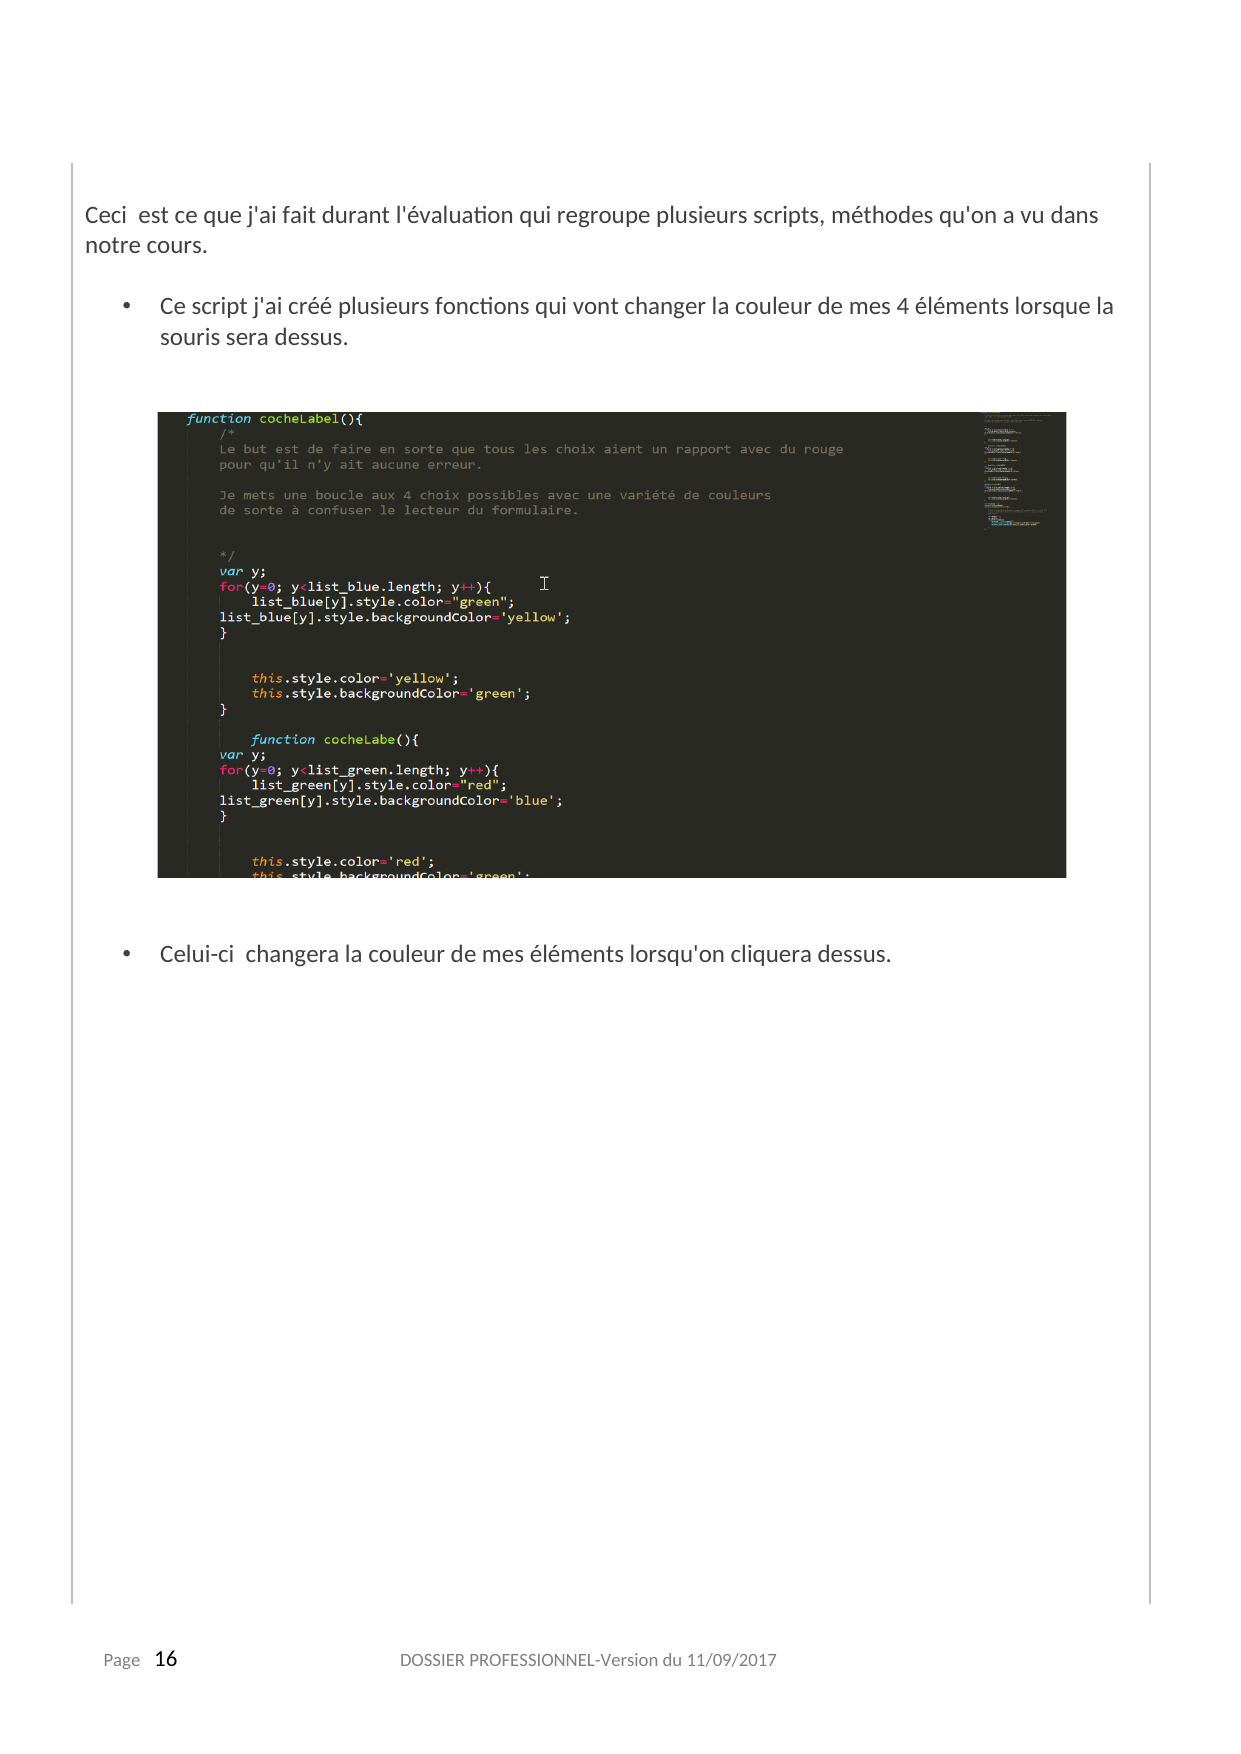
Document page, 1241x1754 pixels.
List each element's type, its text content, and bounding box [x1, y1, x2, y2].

picture [157, 412, 1067, 878]
table_cell Dans ce module nous avons fait différents travaux qui nous montrent comment incorporer du dynamisme dans notre site web en utilisant le langage JavaScript qui nous servira à créer des événements qui apporteront du côté front-end(client) du site un contenu plus abordable et fluide pour l'utilisateur le but de JavaScript est justement de faire ceci. Il nous faut des syntaxes bien strictes pour utiliser Javascript étant donné c'est un langage qui est régi par la norme ECMAScript 6 . Les travaux que nous avons pu découvrir en cours pourront nous servir de bibliothèque plus tard pour un projet ou notre futur en tant que développeur web et les voici : Ce script permet de cibler un élément dans le document qui dans notre cas correspondront à dt qui se montrera lorsque qu'on cliquera sur l'élément dt qui se trouve dans mon code on fait cela grâce à une boucle qui à agira sur tous les dt de notre document, à l'intérieur on y met un EventListener c'est une méthode Javascriptqui permet de gérer un événement selon certains critères comme ici l'event click qui ordonnera à l'élément dt de faire une action lorsqu'on cliquera dessus. En dessous nous avons le script qui nous dit que grâce à la boucle for les éléments après les dt se dévoileront donc les dd grâce à la méthode nextElementSibling. Dans ce second script nous avons une fonction qui va nous permettre de faire une sorte de juste prix que je vais expliquer dès maintenant, la variable prix ici est égale à la méthode Math.random qui renvoie un chiffre aléatoire entre 1 et 200 mais il les renvoie en nombre décimal donc avec cette méthode on utilise la méthode Math.floor qui arrondira le résultat. La fonction quant à elle va émettre des conditions grâce à if et else if qui permettent des instructions de conditions, la fonction dispose de deux arguments prix et prop qui agiront en tant que variable dans notre script nous connaissons déjà celle de prix et prop va permettre d'agir dans le document dans le code et sera la donnée que l'utilisateur entrera pour déterminer le nombre juste donné aléatoirement par la variable prix. Dans notre condition il est dit que si prix est égal à prop grâce à la méthode document.getElementById qui va chercher un élément dans un le document HTML et lui ordonner une action si les conditions sont rempli bien évidemment. Ceci est ce que j'ai fait durant l'évaluation qui regroupe plusieurs scripts, méthodes qu'on a vu dans notre cours. Ce script j'ai créé plusieurs fonctions qui vont changer la couleur de mes 4 éléments lorsque la souris sera dessus. Celui-ci changera la couleur de mes éléments lorsqu'on cliquera dessus. [73, 163, 1149, 877]
table_cell Dans ce module nous avons fait différents travaux qui nous montrent comment incorporer du dynamisme dans notre site web en utilisant le langage JavaScript qui nous servira à créer des événements qui apporteront du côté front-end(client) du site un contenu plus abordable et fluide pour l'utilisateur le but de JavaScript est justement de faire ceci. Il nous faut des syntaxes bien strictes pour utiliser Javascript étant donné c'est un langage qui est régi par la norme ECMAScript 6 . Les travaux que nous avons pu découvrir en cours pourront nous servir de bibliothèque plus tard pour un projet ou notre futur en tant que développeur web et les voici : Ce script permet de cibler un élément dans le document qui dans notre cas correspondront à dt qui se montrera lorsque qu'on cliquera sur l'élément dt qui se trouve dans mon code on fait cela grâce à une boucle qui à agira sur tous les dt de notre document, à l'intérieur on y met un EventListener c'est une méthode Javascriptqui permet de gérer un événement selon certains critères comme ici l'event click qui ordonnera à l'élément dt de faire une action lorsqu'on cliquera dessus. En dessous nous avons le script qui nous dit que grâce à la boucle for les éléments après les dt se dévoileront donc les dd grâce à la méthode nextElementSibling. Dans ce second script nous avons une fonction qui va nous permettre de faire une sorte de juste prix que je vais expliquer dès maintenant, la variable prix ici est égale à la méthode Math.random qui renvoie un chiffre aléatoire entre 1 et 200 mais il les renvoie en nombre décimal donc avec cette méthode on utilise la méthode Math.floor qui arrondira le résultat. La fonction quant à elle va émettre des conditions grâce à if et else if qui permettent des instructions de conditions, la fonction dispose de deux arguments prix et prop qui agiront en tant que variable dans notre script nous connaissons déjà celle de prix et prop va permettre d'agir dans le document dans le code et sera la donnée que l'utilisateur entrera pour déterminer le nombre juste donné aléatoirement par la variable prix. Dans notre condition il est dit que si prix est égal à prop grâce à la méthode document.getElementById qui va chercher un élément dans un le document HTML et lui ordonner une action si les conditions sont rempli bien évidemment. Ceci est ce que j'ai fait durant l'évaluation qui regroupe plusieurs scripts, méthodes qu'on a vu dans notre cours. Ce script j'ai créé plusieurs fonctions qui vont changer la couleur de mes 4 éléments lorsque la souris sera dessus. Celui-ci changera la couleur de mes éléments lorsqu'on cliquera dessus. [73, 878, 1149, 1604]
